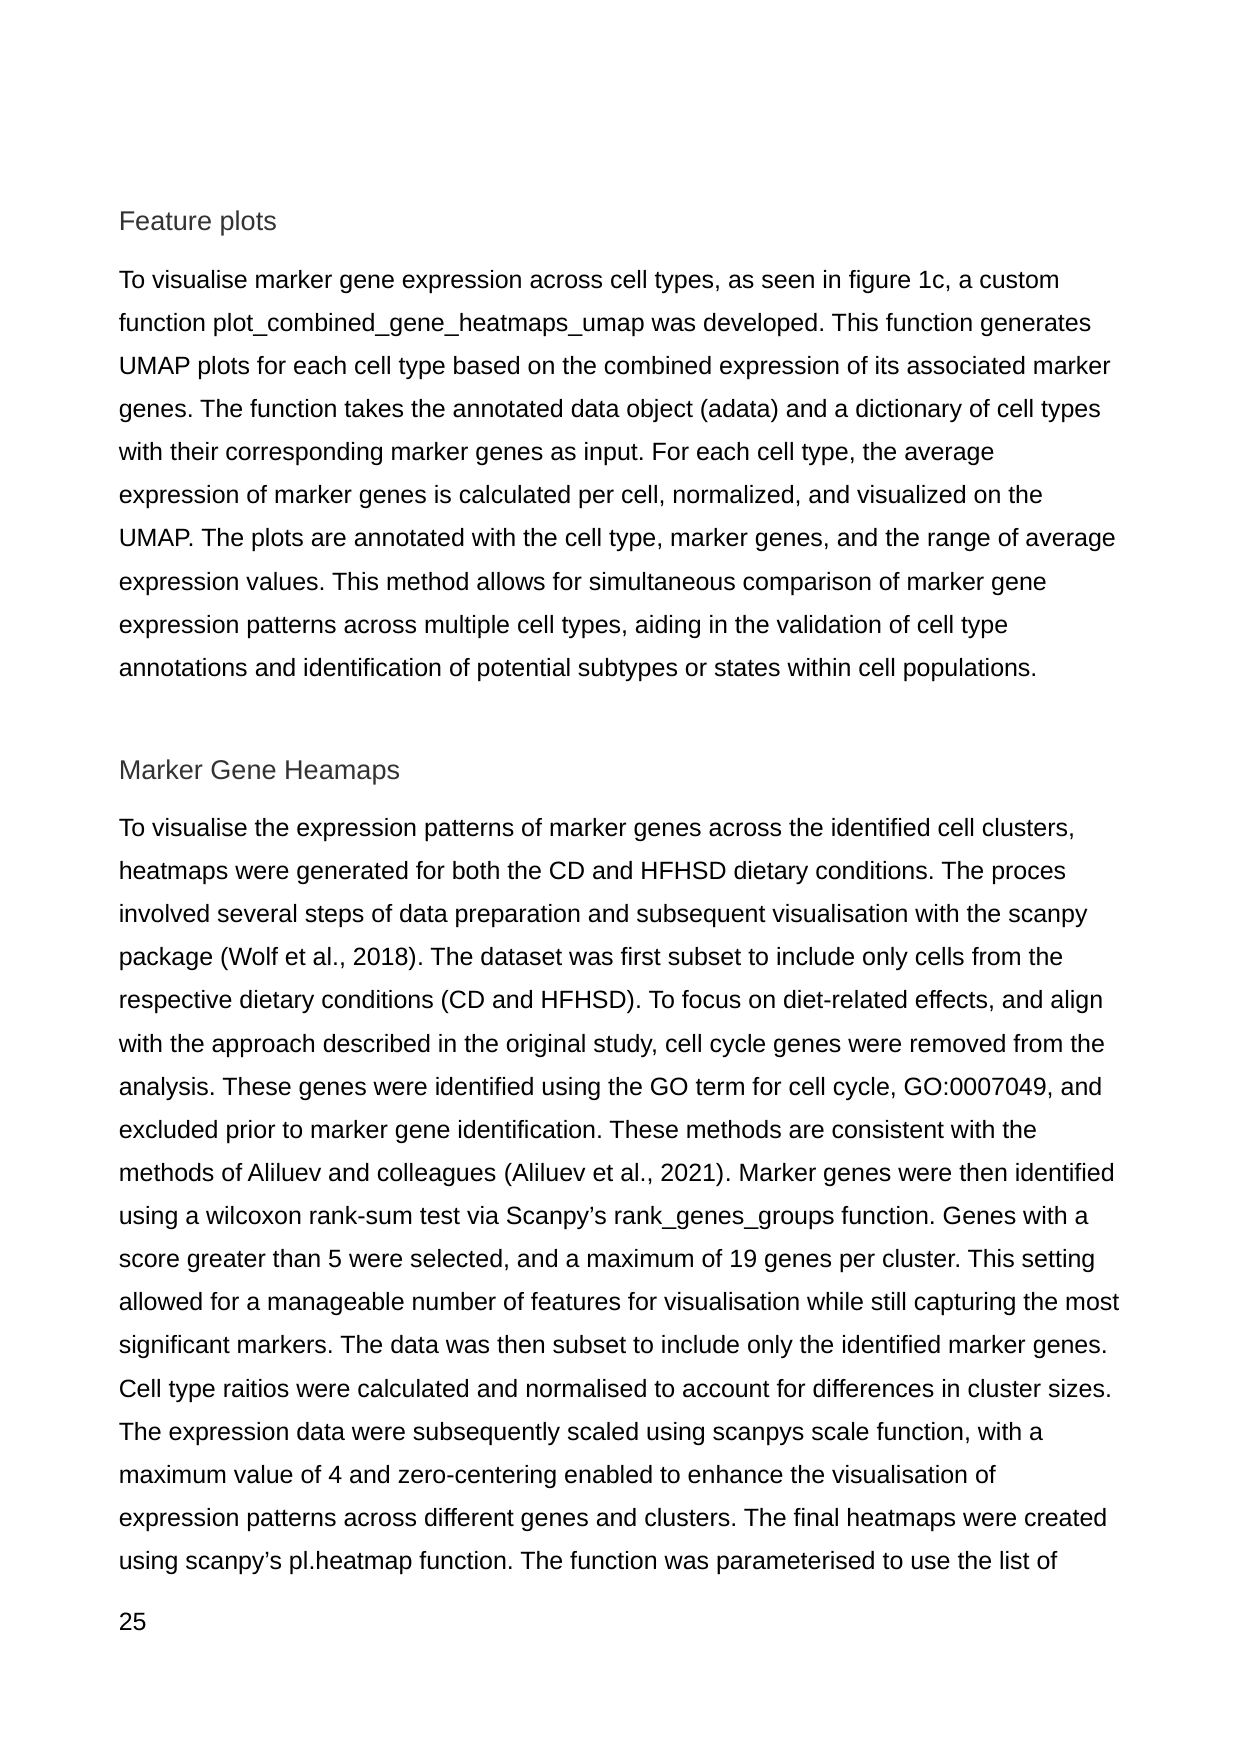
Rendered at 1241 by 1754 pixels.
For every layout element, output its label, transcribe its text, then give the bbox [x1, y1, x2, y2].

subtitle Marker Gene Heamaps [118, 754, 1122, 785]
subtitle Feature plots [118, 205, 1122, 237]
text To visualise marker gene expression across cell types, as seen in figure 1c, a custom function plot_combined_gene_heatmaps_umap was developed. This function generates UMAP plots for each cell type based on the combined expression of its associated marker genes. The function takes the annotated data object (adata) and a dictionary of cell types with their corresponding marker genes as input. For each cell type, the average expression of marker genes is calculated per cell, normalized, and visualized on the UMAP. The plots are annotated with the cell type, marker genes, and the range of average expression values. This method allows for simultaneous comparison of marker gene expression patterns across multiple cell types, aiding in the validation of cell type annotations and identification of potential subtypes or states within cell populations. [118, 265, 1122, 682]
text To visualise the expression patterns of marker genes across the identified cell clusters, heatmaps were generated for both the CD and HFHSD dietary conditions. The proces involved several steps of data preparation and subsequent visualisation with the scanpy package (Wolf et al., 2018). The dataset was first subset to include only cells from the respective dietary conditions (CD and HFHSD). To focus on diet-related effects, and align with the approach described in the original study, cell cycle genes were removed from the analysis. These genes were identified using the GO term for cell cycle, GO:0007049, and excluded prior to marker gene identification. These methods are consistent with the methods of Aliluev and colleagues (Aliluev et al., 2021). Marker genes were then identified using a wilcoxon rank-sum test via Scanpy’s rank_genes_groups function. Genes with a score greater than 5 were selected, and a maximum of 19 genes per cluster. This setting allowed for a manageable number of features for visualisation while still capturing the most significant markers. The data was then subset to include only the identified marker genes. Cell type raitios were calculated and normalised to account for differences in cluster sizes. The expression data were subsequently scaled using scanpys scale function, with a maximum value of 4 and zero-centering enabled to enhance the visualisation of expression patterns across different genes and clusters. The final heatmaps were created using scanpy’s pl.heatmap function. The function was parameterised to use the list of [118, 813, 1122, 1575]
